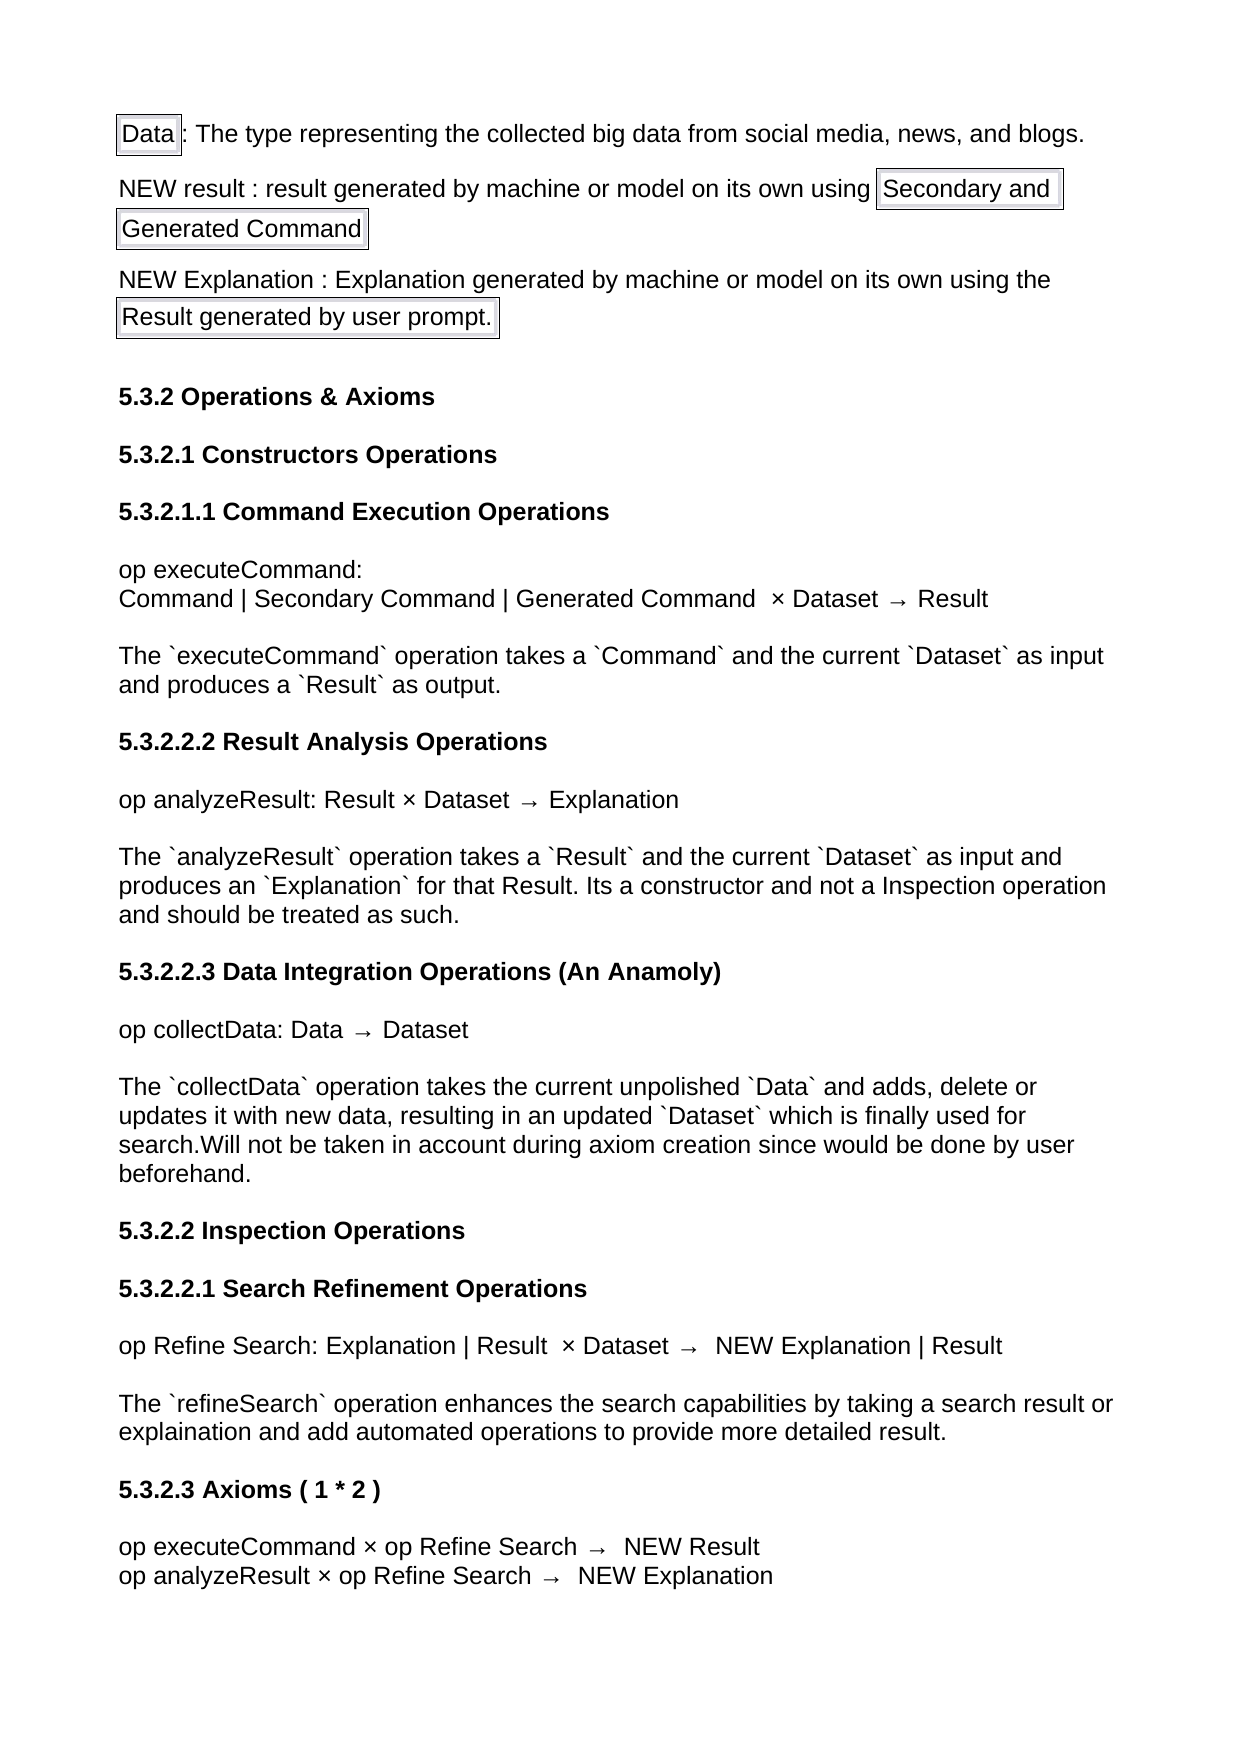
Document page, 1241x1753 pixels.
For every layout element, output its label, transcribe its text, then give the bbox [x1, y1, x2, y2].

text op executeCommand: [118, 556, 1012, 584]
text produces an `Explanation` for that Result. Its a constructor and not a Inspection operation [118, 872, 1132, 900]
text The `collectData` operation takes the current unpolished `Data` and adds, delete or [118, 1073, 1100, 1101]
picture [117, 115, 181, 155]
text .3.2.1.1 Command Execution Operations [132, 498, 635, 526]
picture [877, 203, 1063, 209]
text 5.3.2.3 Axioms ( 1 * 2 ) [118, 1476, 405, 1504]
text 5.3.2.2.1 Search Refinement Operations [118, 1275, 612, 1303]
text search.Will not be taken in account during axiom creation since would be done by user [118, 1131, 1100, 1159]
text 5.3.2.2 Inspection Operations [118, 1217, 490, 1245]
text beforehand. [118, 1160, 1100, 1188]
text NEW result : result generated by machine or model on its own using Secondary and [118, 175, 1075, 203]
text 5.3.2.2.3 Data Integration Operations (An Anamoly) [118, 958, 745, 986]
text explaination and add automated operations to provide more detailed result. [118, 1418, 1139, 1446]
text op collectData: Data → Dataset [118, 1016, 493, 1044]
text Command | Secondary Command | Generated Command × Dataset → Result [118, 585, 1012, 613]
text op Refine Search: Explanation | Result × Dataset → NEW Explanation | Result [118, 1332, 1027, 1360]
text The `executeCommand` operation takes a `Command` and the current `Dataset` as input [118, 642, 1129, 670]
text NEW Explanation : Explanation generated by machine or model on its own using the [118, 266, 1077, 294]
text Data : The type representing the collected big data from social media, news, and blogs. [121, 120, 1106, 148]
text op executeCommand × op Refine Search → NEW Result [118, 1533, 798, 1561]
text Result generated by user prompt. [121, 303, 1077, 331]
picture [117, 209, 368, 249]
text Generated Command [121, 215, 1075, 243]
text .3.2 Operations & Axioms [132, 383, 459, 411]
text and produces a `Result` as output. [118, 671, 1129, 699]
text and should be treated as such. [118, 901, 1132, 929]
text The `refineSearch` operation enhances the search capabilities by taking a search result or [118, 1390, 1139, 1418]
text 5.3.2.2.2 Result Analysis Operations [118, 728, 571, 756]
text .3.2.1 Constructors Operations [132, 441, 522, 469]
text op analyzeResult × op Refine Search → NEW Explanation [118, 1562, 798, 1590]
text 5 [118, 441, 132, 469]
picture [877, 169, 1063, 175]
text The `analyzeResult` operation takes a `Result` and the current `Dataset` as input and [118, 843, 1132, 871]
text updates it with new data, resulting in an updated `Dataset` which is finally used for [118, 1102, 1100, 1130]
text 5 [118, 383, 132, 411]
text op analyzeResult: Result × Dataset → Explanation [118, 786, 704, 814]
picture [117, 298, 499, 338]
text 5 [118, 498, 132, 526]
